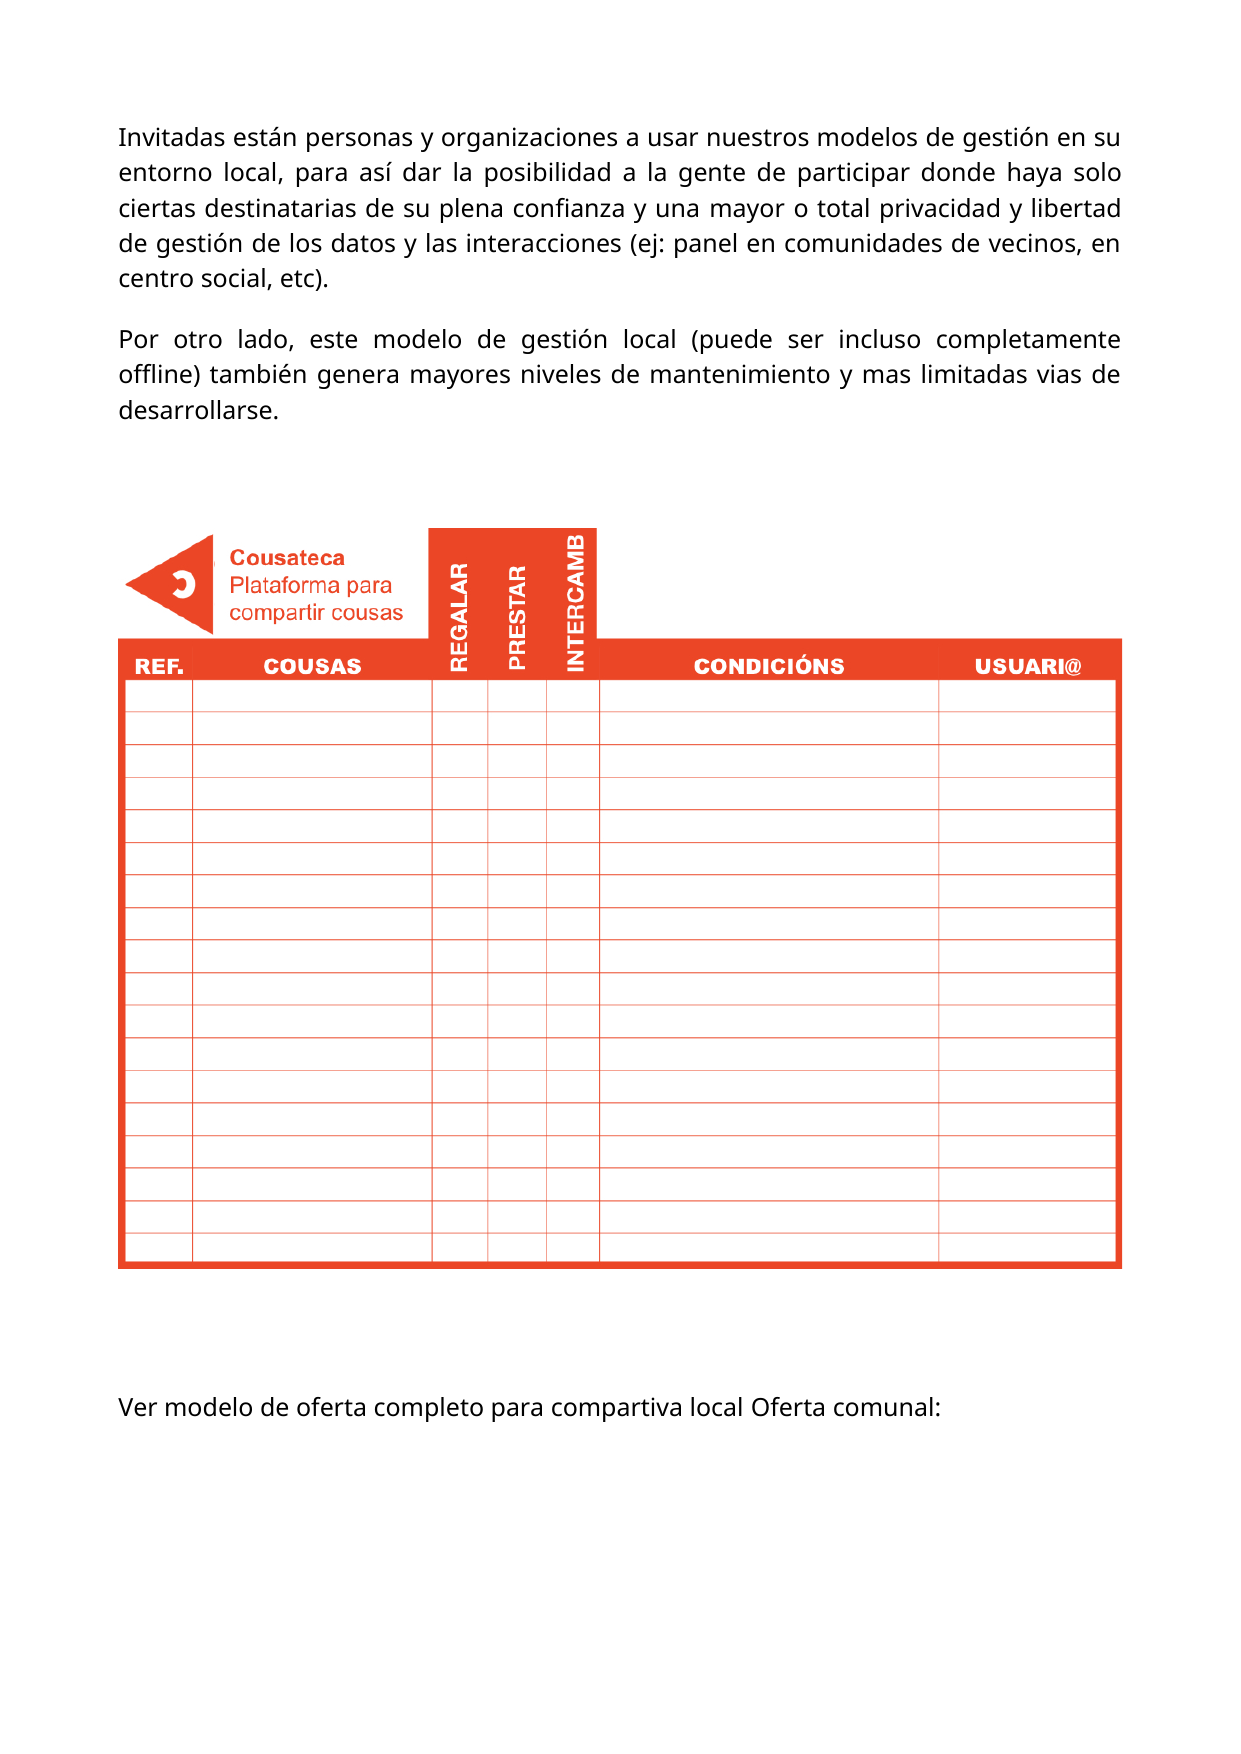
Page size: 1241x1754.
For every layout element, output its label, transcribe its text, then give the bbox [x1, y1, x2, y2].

text Invitadas están personas y organizaciones a usar nuestros modelos de gestión en su entorno local, para así dar la posibilidad a la gente de participar donde haya solo ciertas destinatarias de su plena confianza y una mayor o total privacidad y libertad de gestión de los datos y las interacciones (ej: panel en comunidades de vecinos, en centro social, etc). [118, 118, 1122, 295]
text Ver modelo de oferta completo para compartiva local Oferta comunal: [118, 1388, 1122, 1424]
picture [118, 528, 1123, 1269]
text Por otro lado, este modelo de gestión local (puede ser incluso completamente offline) también genera mayores niveles de mantenimiento y mas limitadas vias de desarrollarse. [118, 320, 1122, 426]
